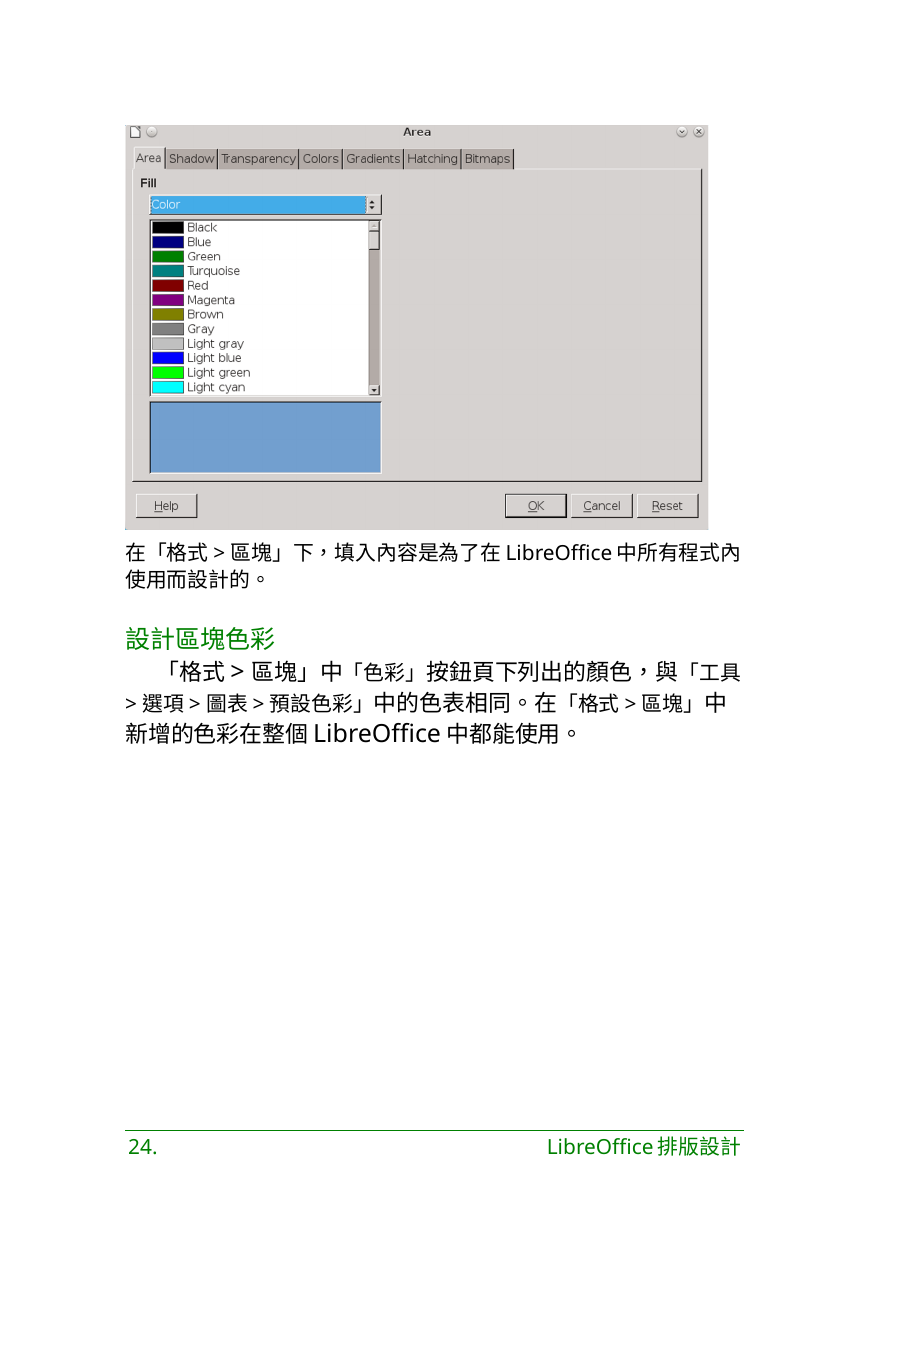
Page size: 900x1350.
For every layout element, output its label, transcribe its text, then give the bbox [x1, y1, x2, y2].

table_header [125, 125, 744, 531]
table_cell 在「格式 > 區塊」下，填入內容是為了在LibreOffice中所有程式內使用而設計的。 [125, 531, 744, 593]
subtitle 設計區塊色彩 [125, 624, 744, 655]
text 「格式 > 區塊」中「色彩」按鈕頁下列出的顏色，與「工具 > 選項 > 圖表 > 預設色彩」中的色表相同。在「格式 > 區塊」中新增的色彩在整個LibreOffice中都能使用。 [125, 655, 744, 749]
picture [125, 125, 709, 530]
